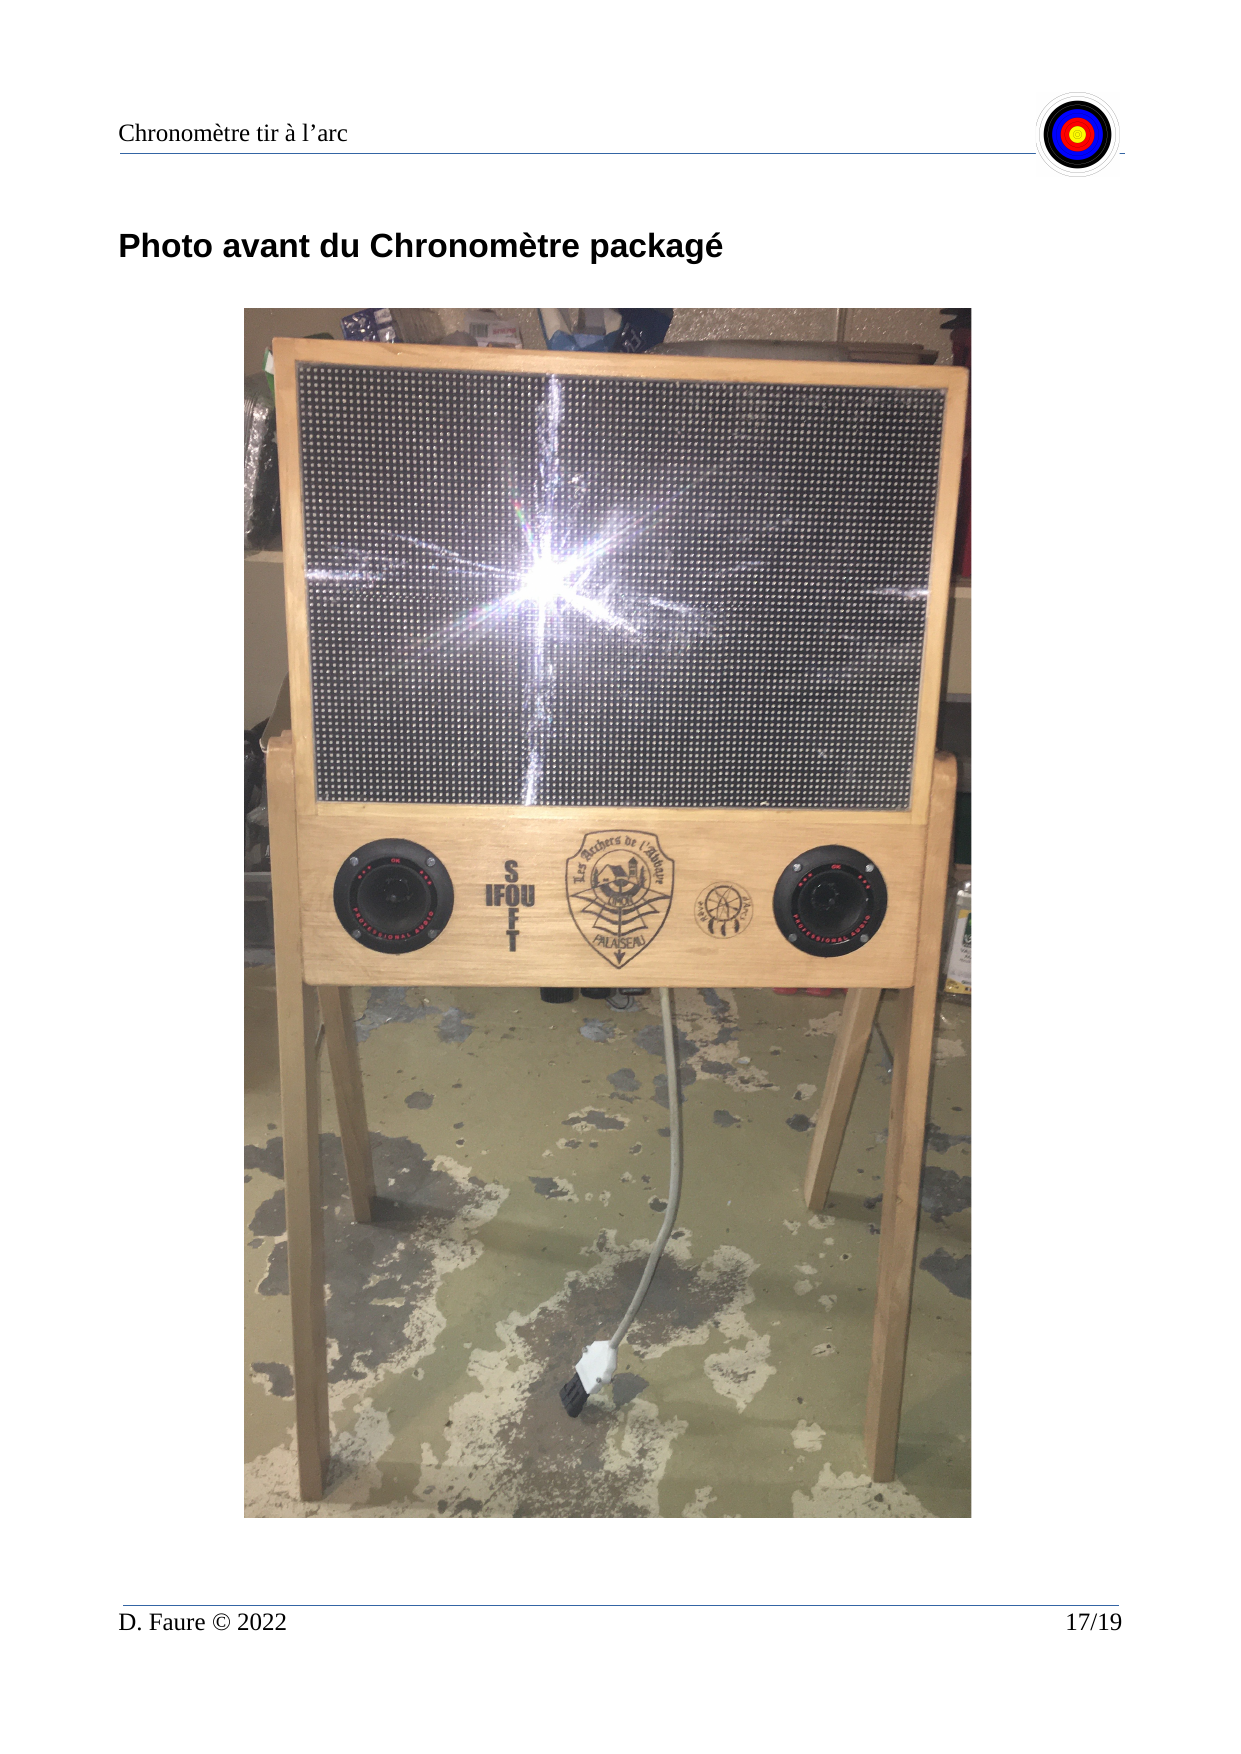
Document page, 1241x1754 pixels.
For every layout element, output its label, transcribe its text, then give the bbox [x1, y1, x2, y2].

subtitle Photo avant du Chronomètre packagé [118, 226, 1122, 264]
picture [1035, 92, 1120, 177]
picture [244, 308, 954, 1518]
